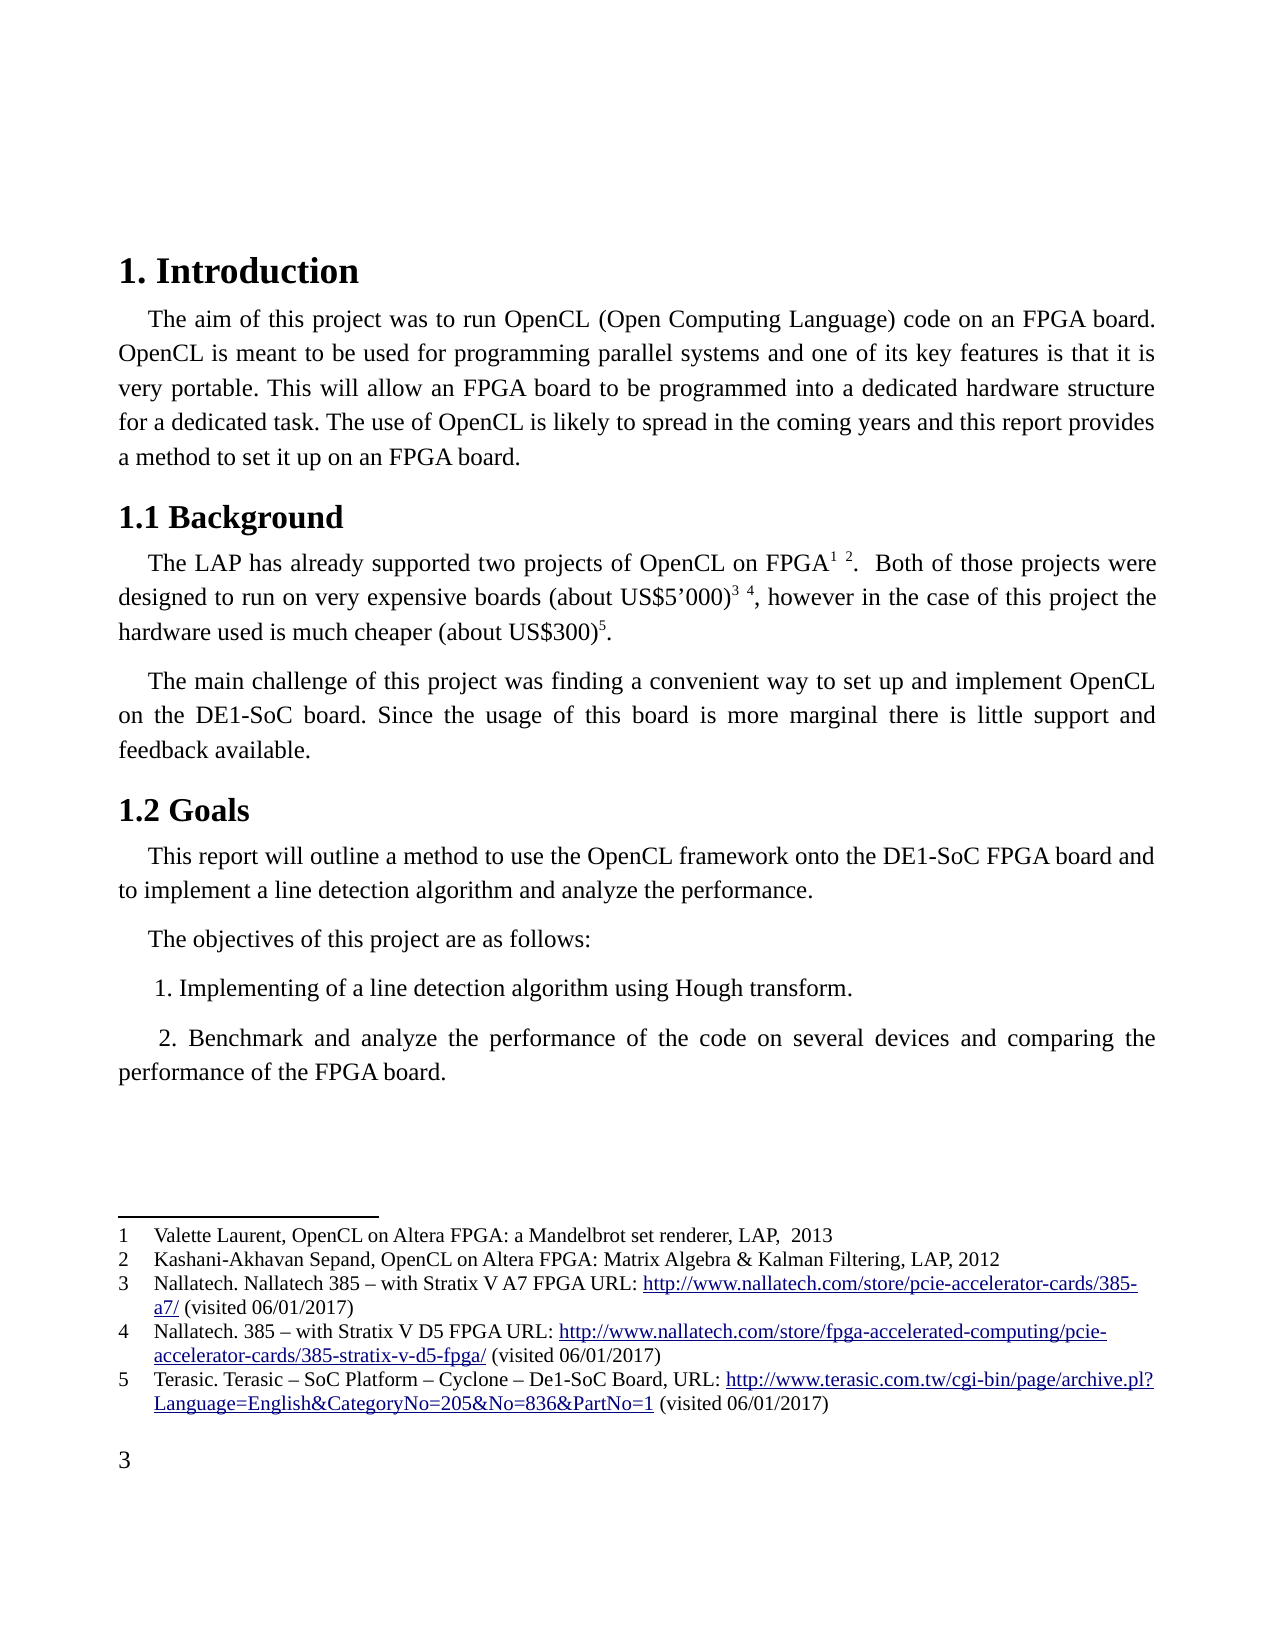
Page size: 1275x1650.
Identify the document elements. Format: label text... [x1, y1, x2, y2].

text This report will outline a method to use the OpenCL framework onto the DE1-SoC FPGA board and to implement a line detection algorithm and analyze the performance. [118, 841, 1157, 904]
text Nallatech. 385 – with Stratix V D5 FPGA URL: http://www.nallatech.com/store/fpga-accelerated-computing/pcie-accelerator-cards/385-stratix-v-d5-fpga/ (visited 06/01/2017) [118, 1319, 1157, 1367]
text 1. Implementing of a line detection algorithm using Hough transform. [118, 973, 1157, 1002]
text The main challenge of this project was finding a convenient way to set up and implement OpenCL on the DE1-SoC board. Since the usage of this board is more marginal there is little support and feedback available. [118, 666, 1157, 763]
text Valette Laurent, OpenCL on Altera FPGA: a Mandelbrot set renderer, LAP, 2013 [118, 1223, 1157, 1247]
text Terasic. Terasic – SoC Platform – Cyclone – De1-SoC Board, URL: http://www.terasic.com.tw/cgi-bin/page/archive.pl?Language=English&CategoryNo=205&No=836&PartNo=1 (visited 06/01/2017) [118, 1367, 1157, 1415]
subtitle 1.1 Background [118, 497, 1157, 535]
text The aim of this project was to run OpenCL (Open Computing Language) code on an FPGA board. OpenCL is meant to be used for programming parallel systems and one of its key features is that it is very portable. This will allow an FPGA board to be programmed into a dedicated hardware structure for a dedicated task. The use of OpenCL is likely to spread in the coming years and this report provides a method to set it up on an FPGA board. [118, 304, 1157, 470]
text 2. Benchmark and analyze the performance of the code on several devices and comparing the performance of the FPGA board. [118, 1023, 1157, 1086]
text The objectives of this project are as follows: [118, 924, 1157, 953]
subtitle 1.2 Goals [118, 790, 1157, 828]
text Kashani-Akhavan Sepand, OpenCL on Altera FPGA: Matrix Algebra & Kalman Filtering, LAP, 2012 [118, 1247, 1157, 1271]
text Nallatech. Nallatech 385 – with Stratix V A7 FPGA URL: http://www.nallatech.com/store/pcie-accelerator-cards/385-a7/ (visited 06/01/2017) [118, 1271, 1157, 1319]
text The LAP has already supported two projects of OpenCL on FPGA . Both of those projects were designed to run on very expensive boards (about US$5’000) , however in the case of this project the hardware used is much cheaper (about US$300). [118, 548, 1157, 646]
subtitle 1. Introduction [118, 248, 1157, 291]
